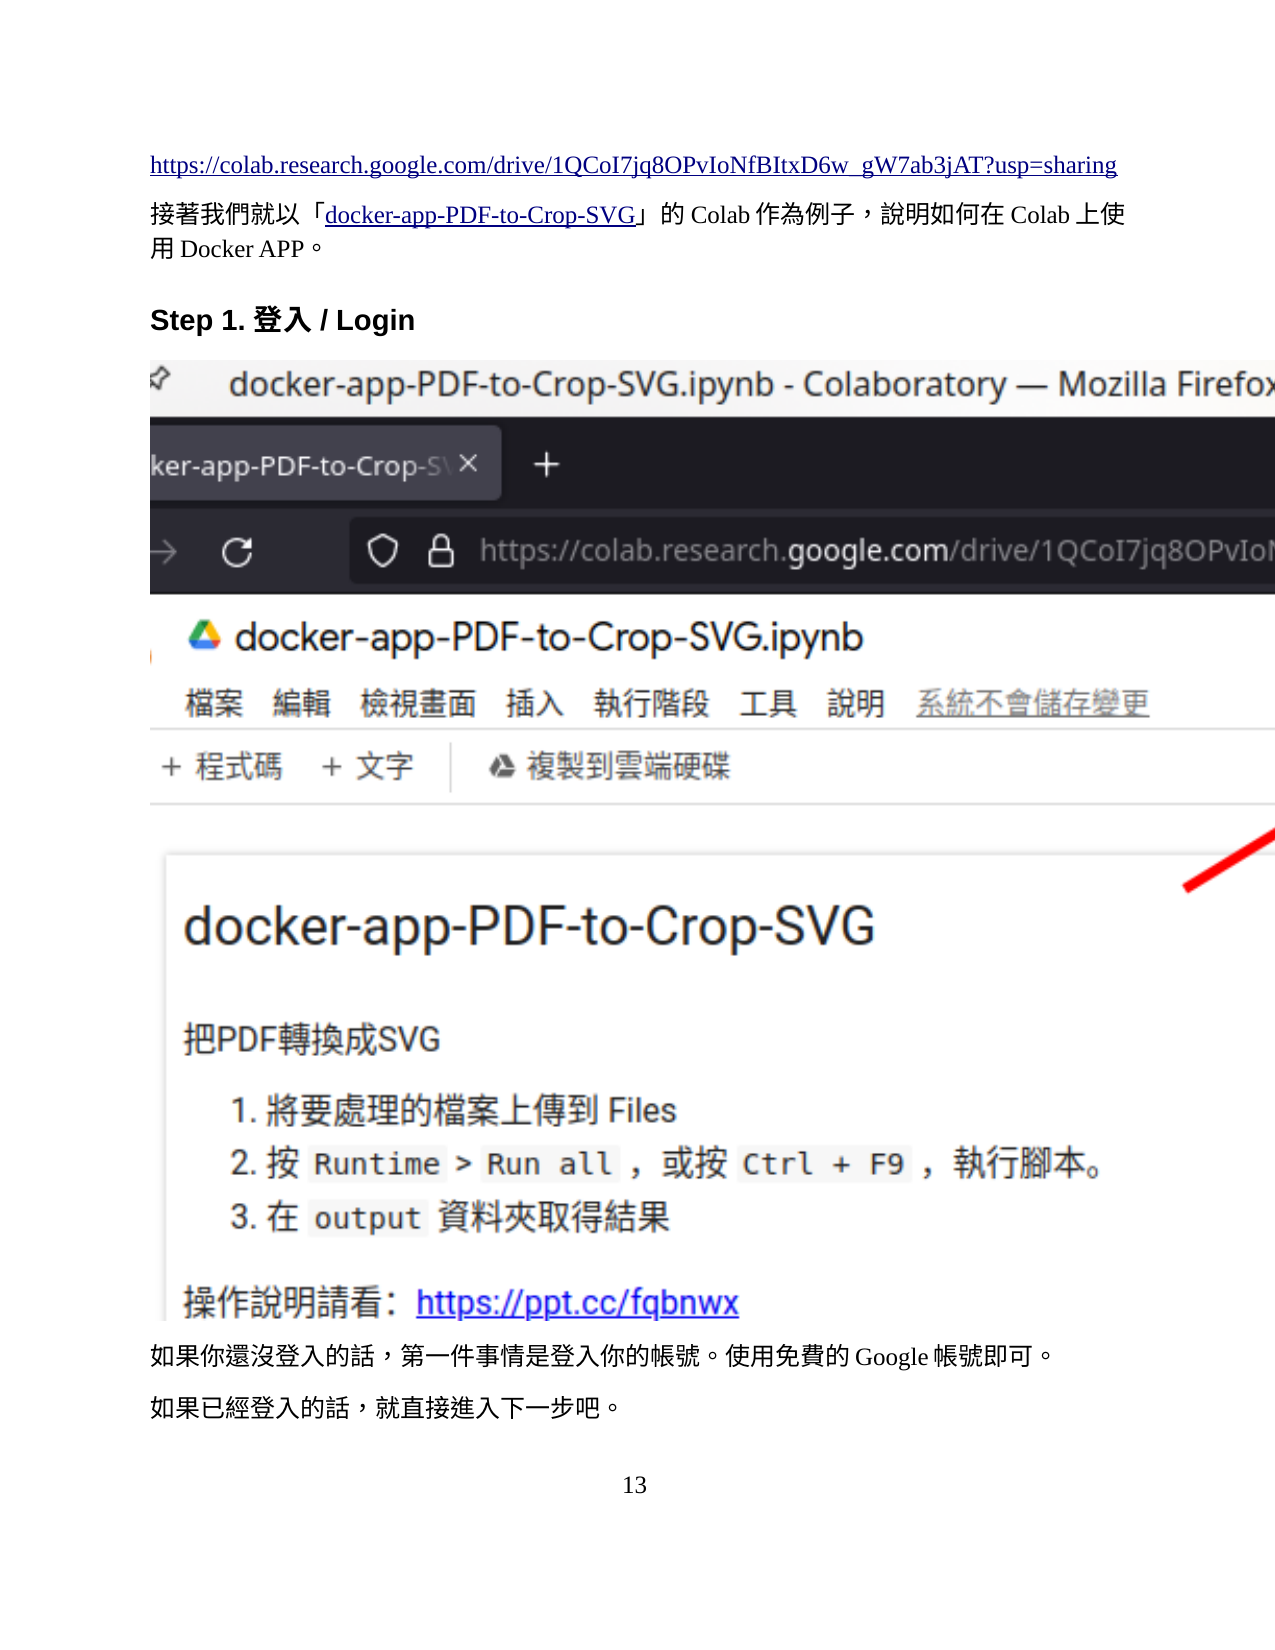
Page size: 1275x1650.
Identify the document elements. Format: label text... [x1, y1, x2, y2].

text https://colab.research.google.com/drive/1QCoI7jq8OPvIoNfBItxD6w_gW7ab3jAT?usp=sharing [150, 150, 1125, 179]
text 如果已經登入的話，就直接進入下一步吧。 [150, 1390, 1125, 1424]
text 接著我們就以「docker-app-PDF-to-Crop-SVG」的Colab作為例子，說明如何在Colab上使用Docker APP。 [150, 197, 1125, 265]
text 如果你還沒登入的話，第一件事情是登入你的帳號。使用免費的Google帳號即可。 [150, 1338, 1125, 1372]
subtitle Step 1. 登入 / Login [150, 299, 1125, 338]
picture [150, 360, 1275, 1321]
